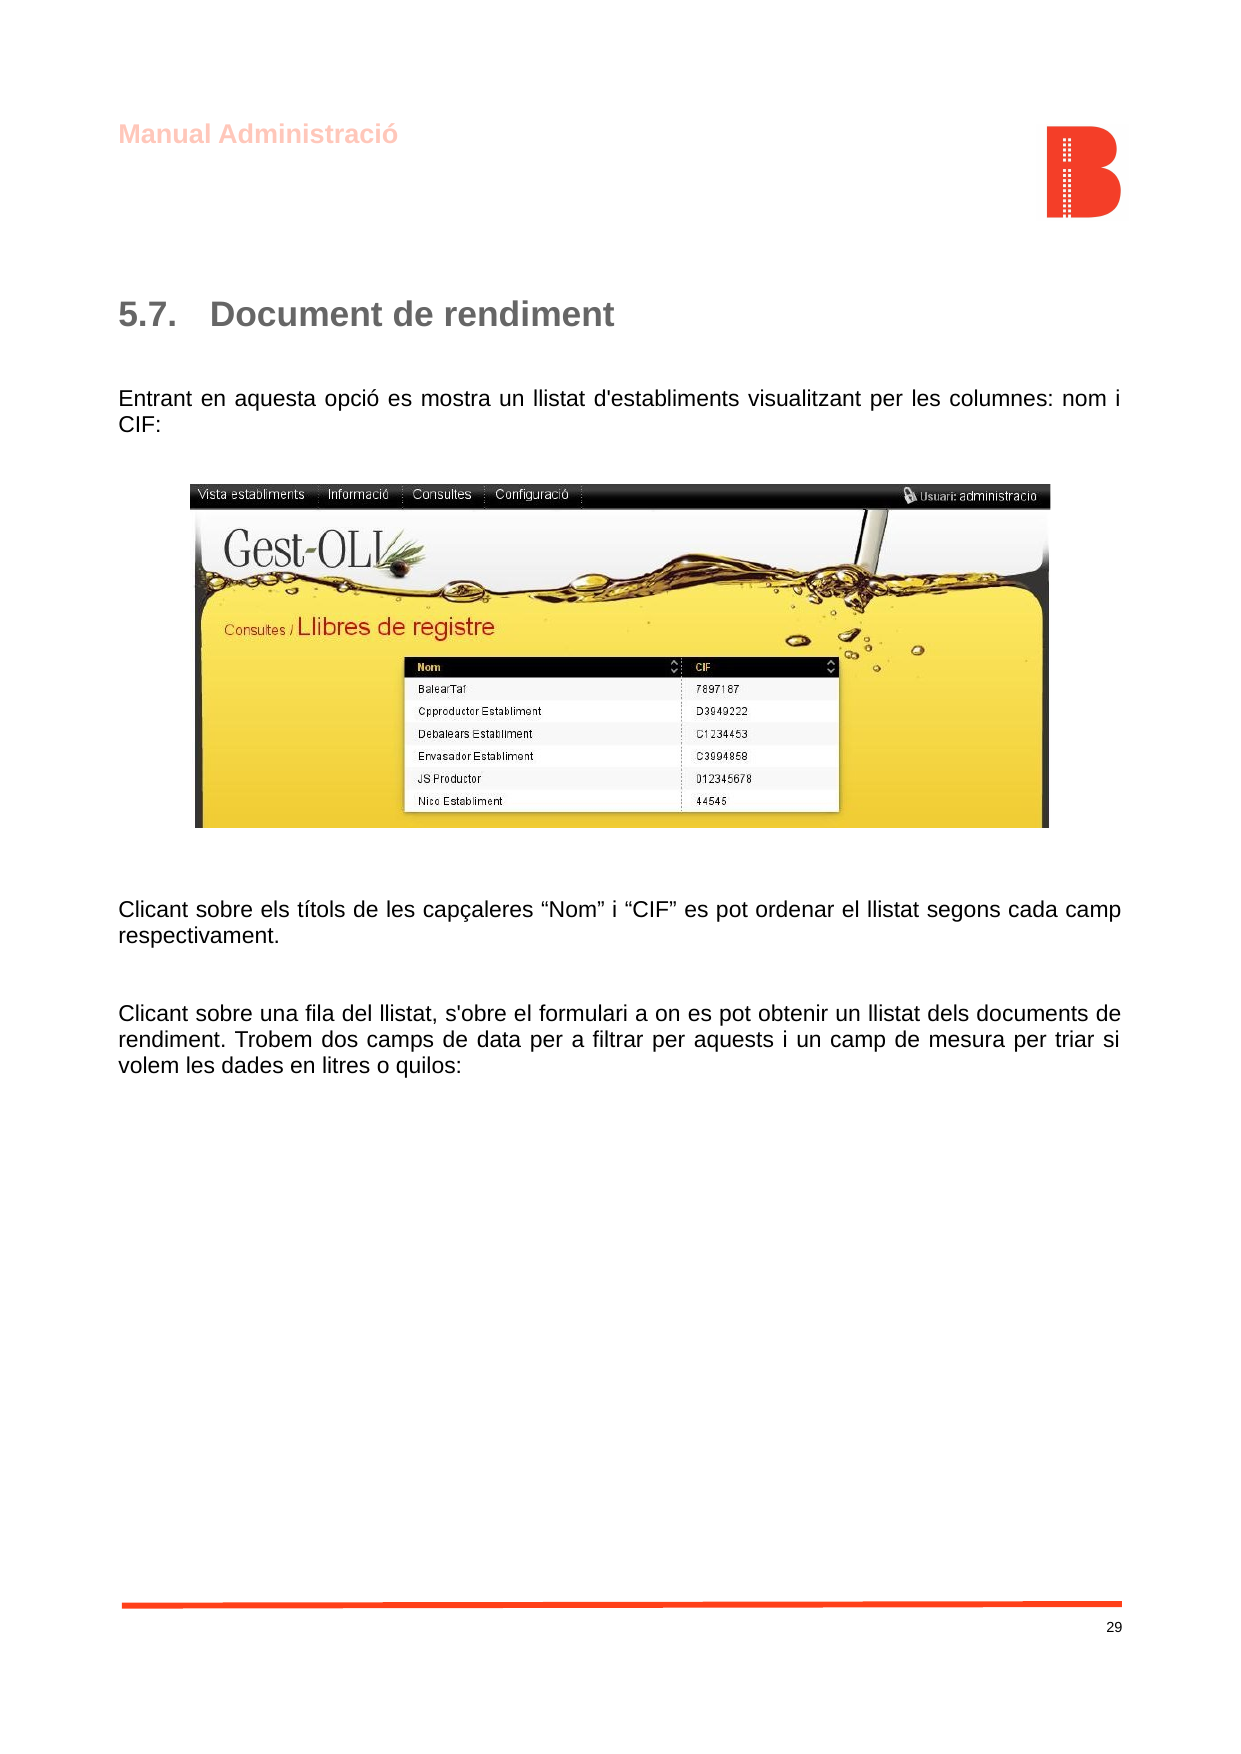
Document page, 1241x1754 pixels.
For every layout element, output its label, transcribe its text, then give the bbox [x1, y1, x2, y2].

text Clicant sobre una fila del llistat, s'obre el formulari a on es pot obtenir un llistat dels documents de rendiment. Trobem dos camps de data per a filtrar per aquests i un camp de mesura per triar si volem les dades en litres o quilos: [118, 1000, 1122, 1079]
subtitle Document de rendiment [118, 293, 1122, 333]
picture [1036, 124, 1130, 221]
picture [190, 484, 1051, 828]
text Entrant en aquesta opció es mostra un llistat d'establiments visualitzant per les columnes: nom i CIF: [118, 385, 1122, 437]
text Clicant sobre els títols de les capçaleres “Nom” i “CIF” es pot ordenar el llistat segons cada camp respectivament. [118, 896, 1122, 948]
